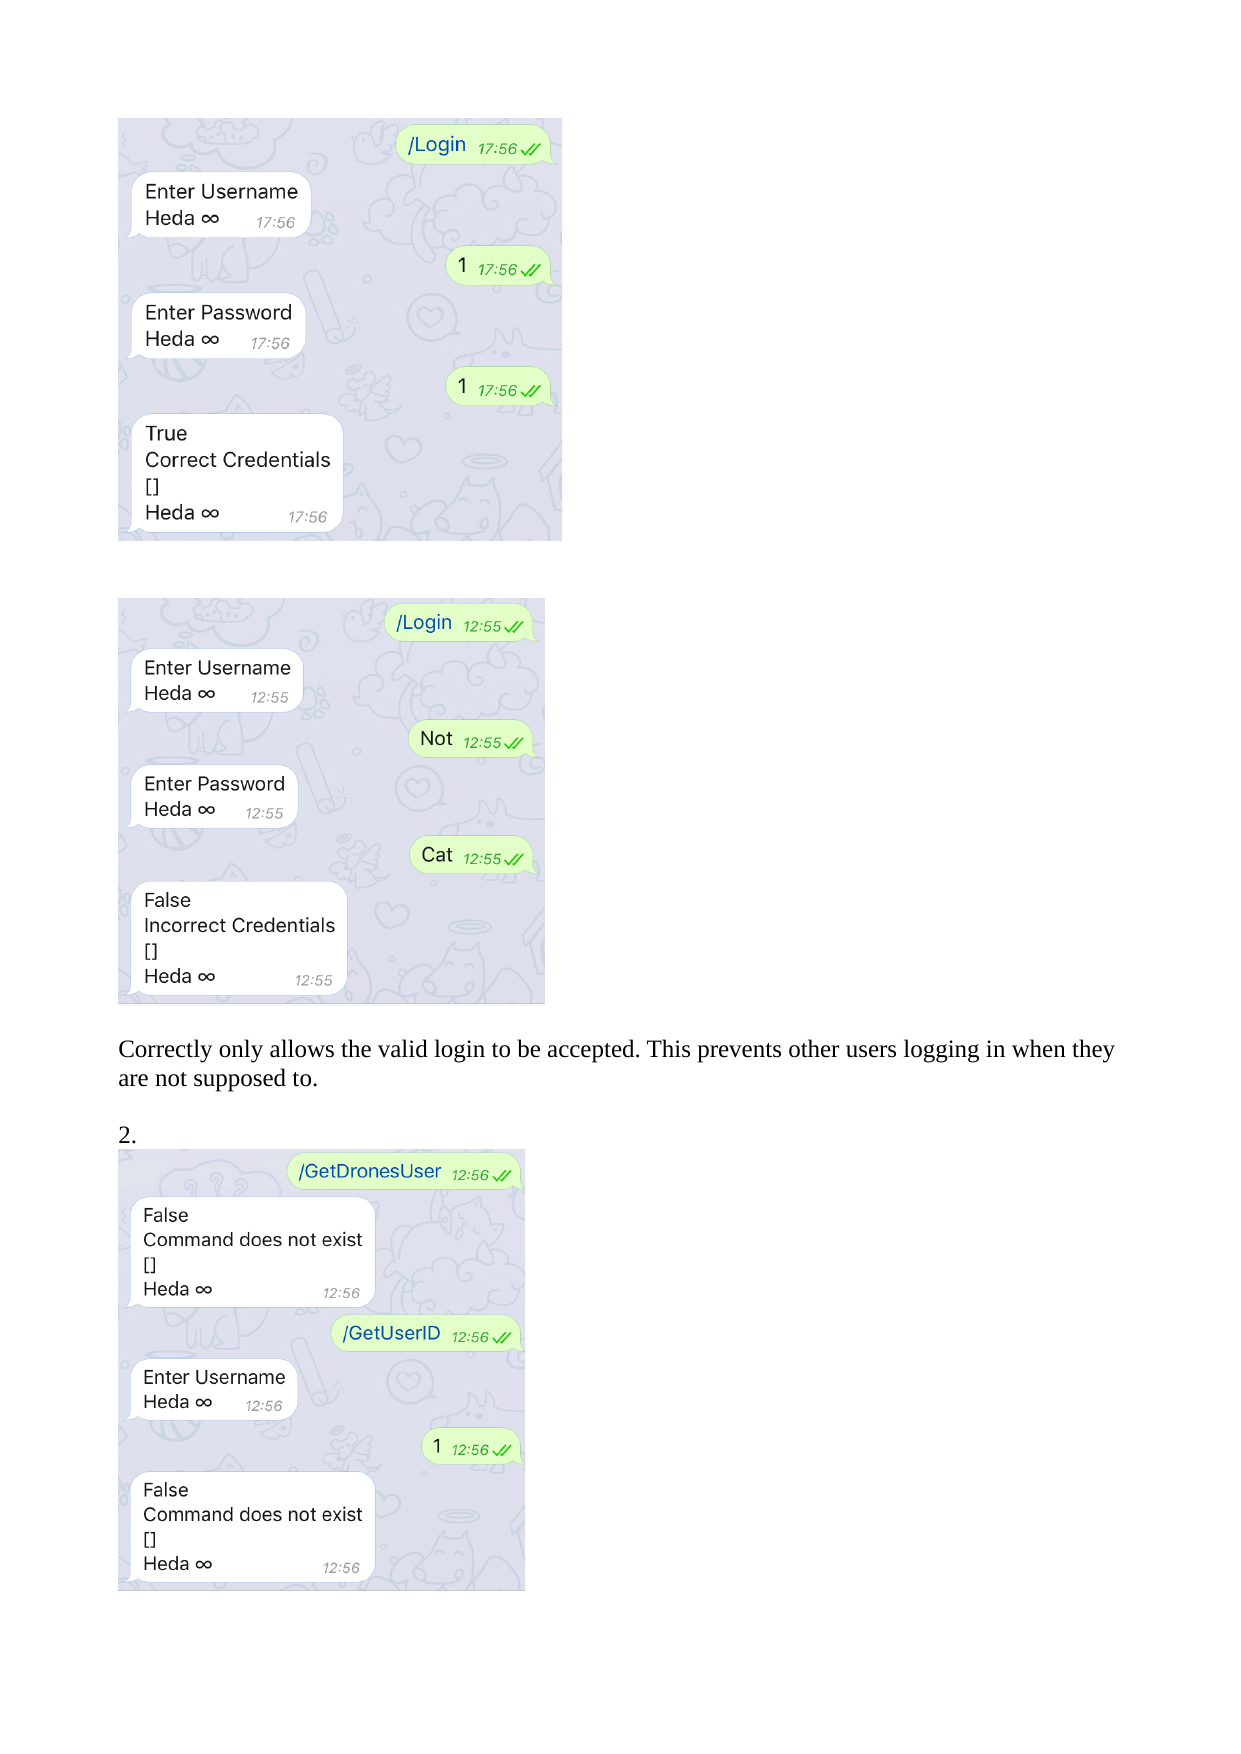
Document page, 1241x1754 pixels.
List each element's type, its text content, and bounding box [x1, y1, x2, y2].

picture [118, 1149, 526, 1591]
picture [118, 118, 563, 541]
text 2. [118, 1121, 1122, 1149]
picture [118, 598, 545, 1006]
text Correctly only allows the valid login to be accepted. This prevents other users logging in when they are not supposed to. [118, 1034, 1122, 1092]
